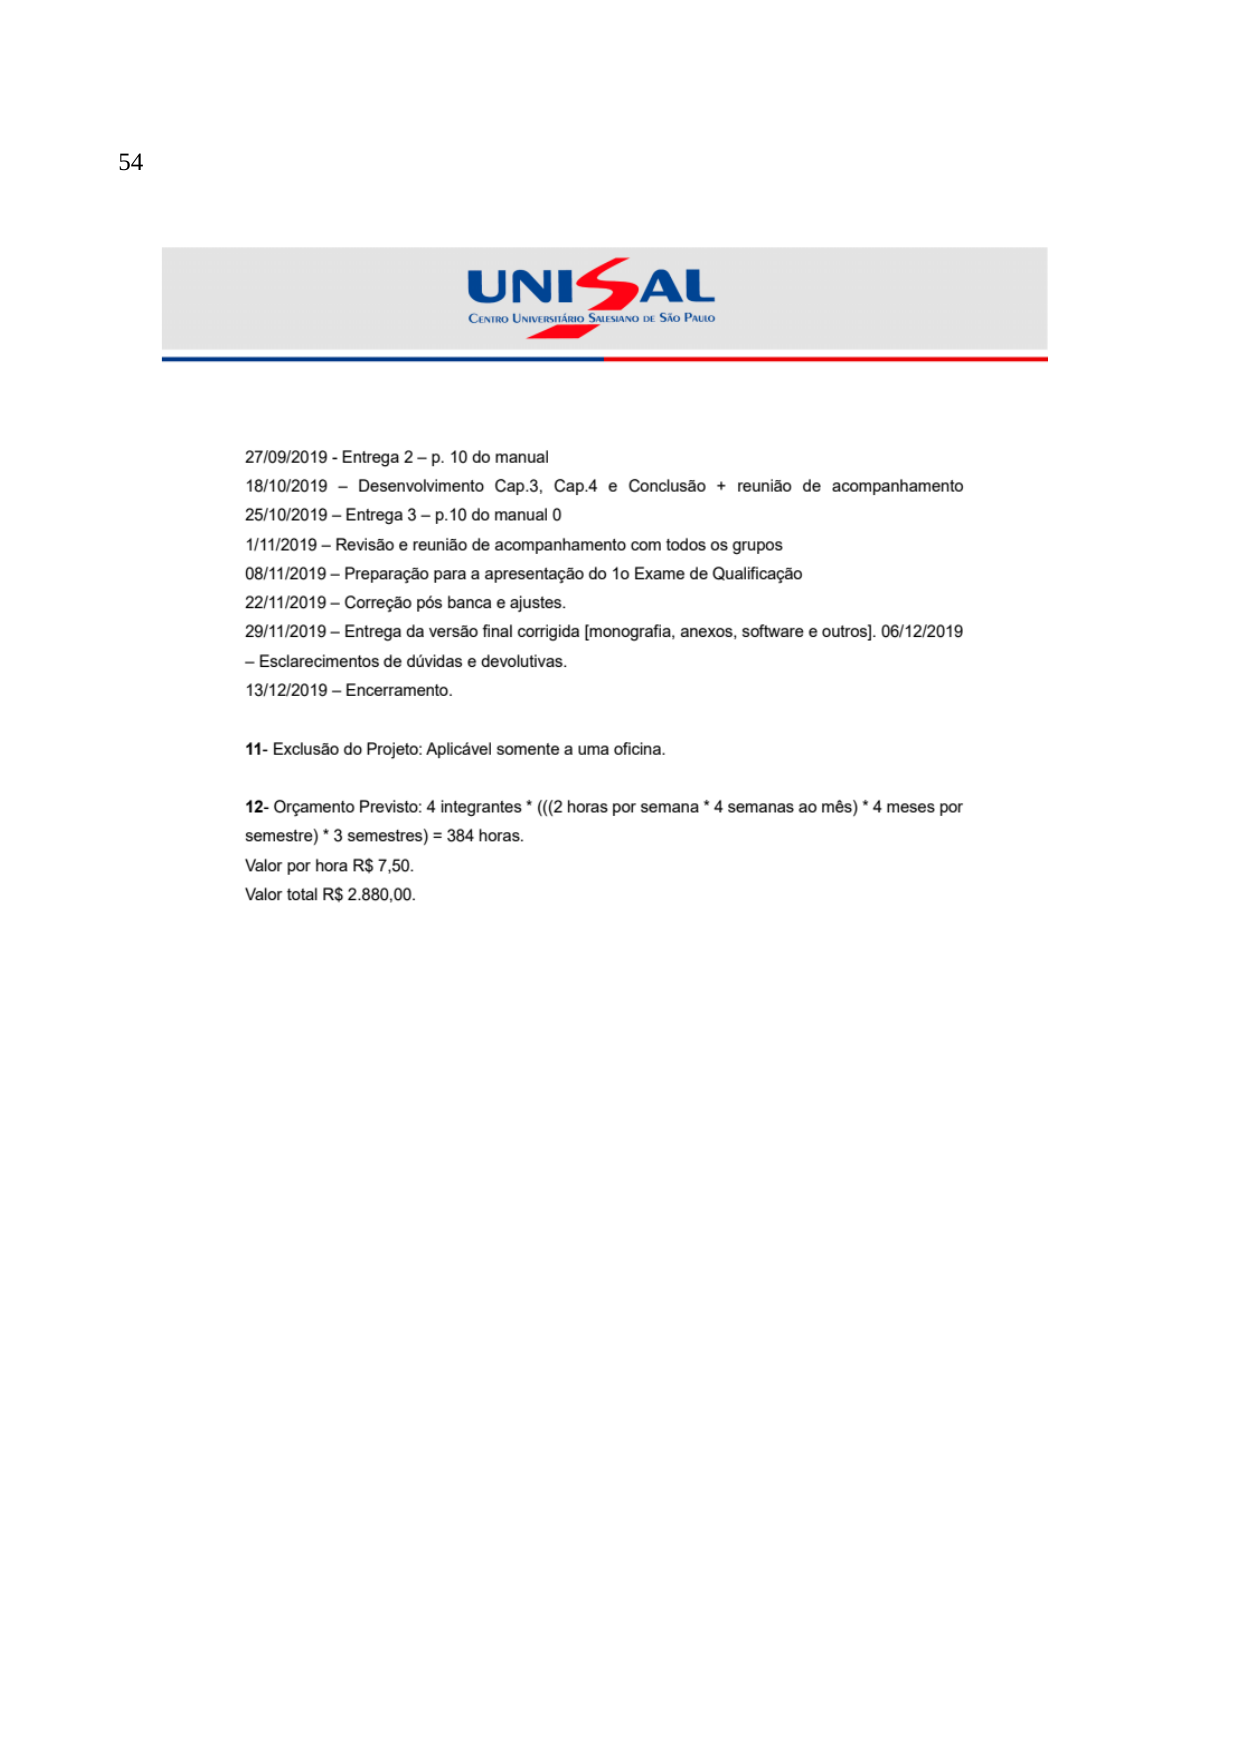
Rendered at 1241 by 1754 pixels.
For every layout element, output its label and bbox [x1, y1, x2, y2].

picture [161, 247, 1048, 1542]
